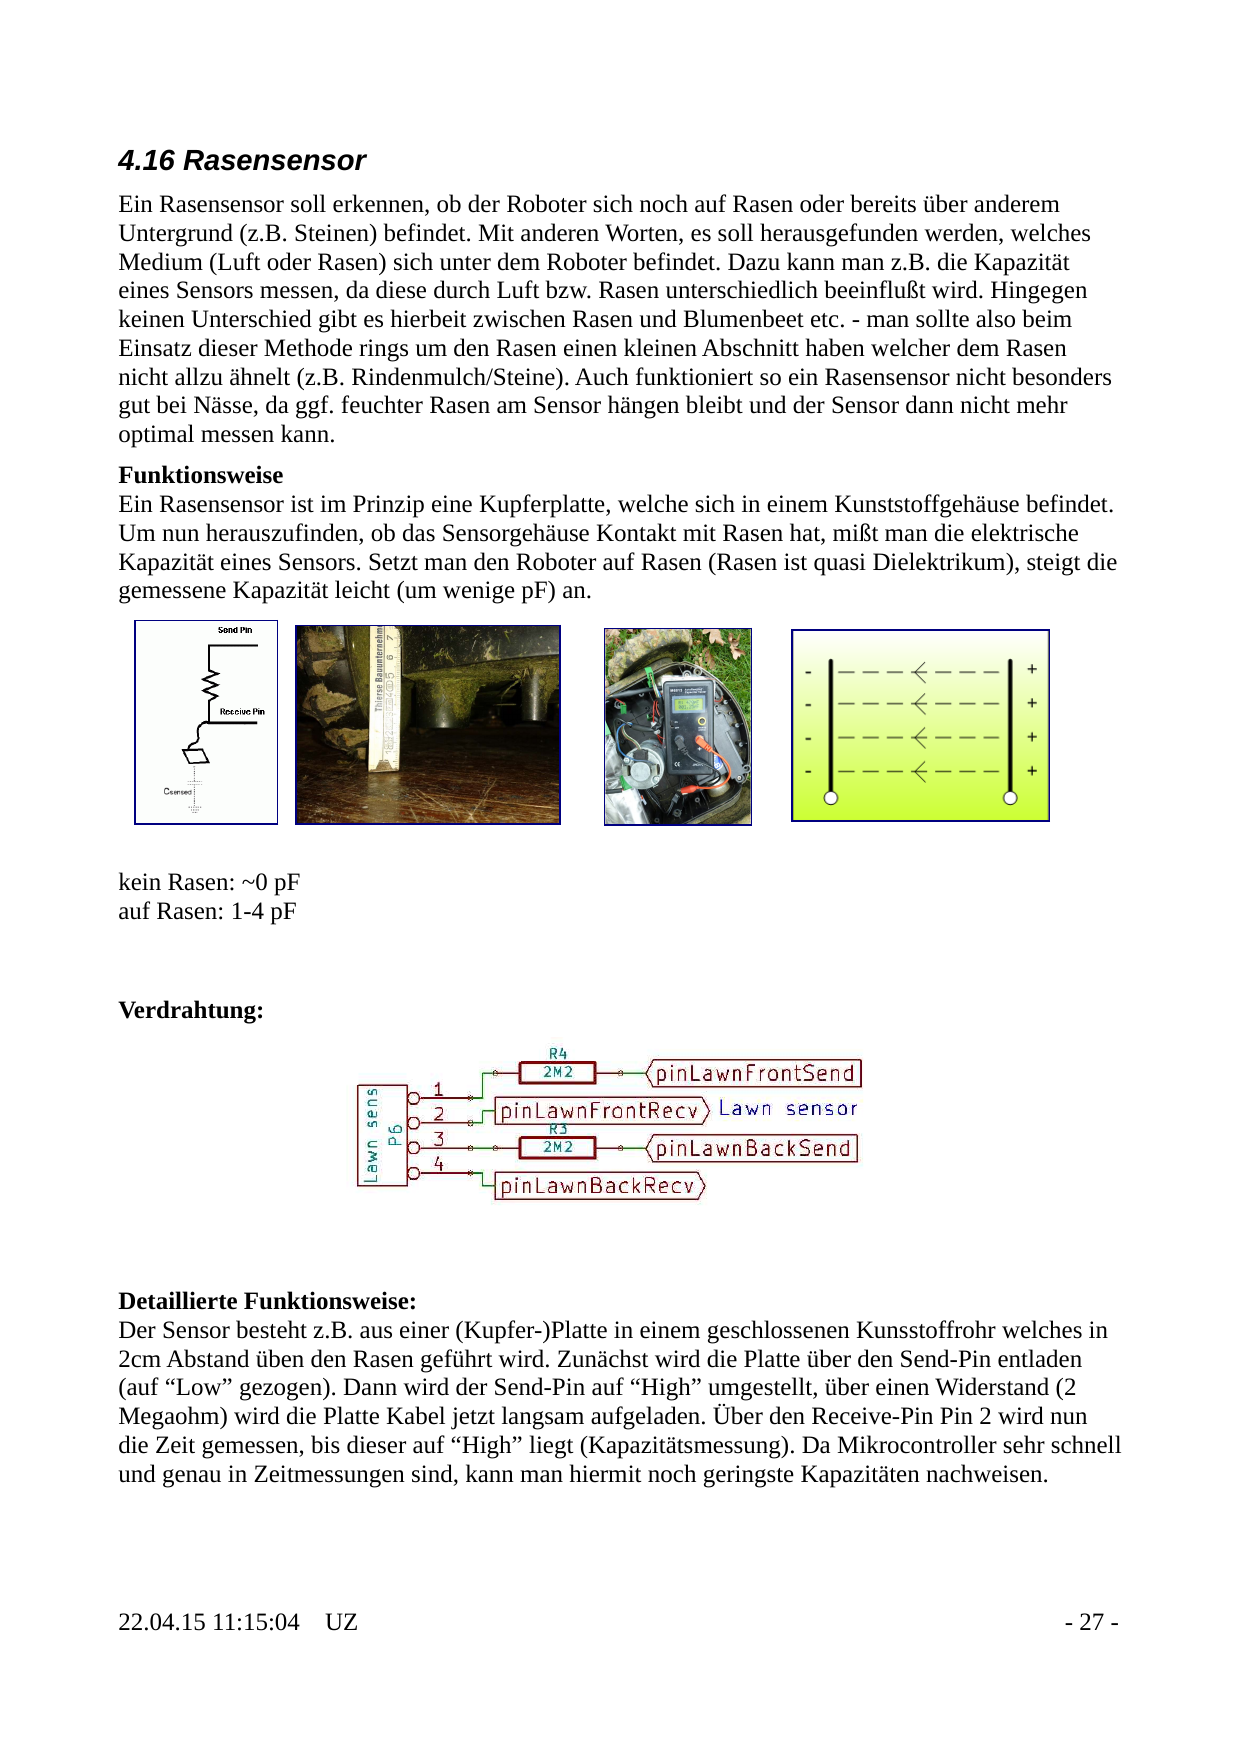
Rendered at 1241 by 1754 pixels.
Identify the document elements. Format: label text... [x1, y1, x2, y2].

text Detaillierte Funktionsweise: Der Sensor besteht z.B. aus einer (Kupfer-)Platte in einem geschlossenen Kunsstoffrohr welches in 2cm Abstand üben den Rasen geführt wird. Zunächst wird die Platte über den Send-Pin entladen (auf “Low” gezogen). Dann wird der Send-Pin auf “High” umgestellt, über einen Widerstand (2 Megaohm) wird die Platte Kabel jetzt langsam aufgeladen. Über den Receive-Pin Pin 2 wird nun die Zeit gemessen, bis dieser auf “High” liegt (Kapazitätsmessung). Da Mikrocontroller sehr schnell und genau in Zeitmessungen sind, kann man hiermit noch geringste Kapazitäten nachweisen. [118, 1286, 1122, 1487]
text kein Rasen: ~0 pF auf Rasen: 1-4 pF [118, 867, 1122, 925]
text Funktionsweise Ein Rasensensor ist im Prinzip eine Kupferplatte, welche sich in einem Kunststoffgehäuse befindet. Um nun herauszufinden, ob das Sensorgehäuse Kontakt mit Rasen hat, mißt man die elektrische Kapazität eines Sensors. Setzt man den Roboter auf Rasen (Rasen ist quasi Dielektrikum), steigt die gemessene Kapazität leicht (um wenige pF) an. [118, 460, 1122, 604]
text Ein Rasensensor soll erkennen, ob der Roboter sich noch auf Rasen oder bereits über anderem Untergrund (z.B. Steinen) befindet. Mit anderen Worten, es soll herausgefunden werden, welches Medium (Luft oder Rasen) sich unter dem Roboter befindet. Dazu kann man z.B. die Kapazität eines Sensors messen, da diese durch Luft bzw. Rasen unterschiedlich beeinflußt wird. Hingegen keinen Unterschied gibt es hierbeit zwischen Rasen und Blumenbeet etc. - man sollte also beim Einsatz dieser Methode rings um den Rasen einen kleinen Abschnitt haben welcher dem Rasen nicht allzu ähnelt (z.B. Rindenmulch/Steine). Auch funktioniert so ein Rasensensor nicht besonders gut bei Nässe, da ggf. feuchter Rasen am Sensor hängen bleibt und der Sensor dann nicht mehr optimal messen kann. [118, 189, 1122, 448]
text Verdrahtung: [118, 937, 1122, 1023]
picture [793, 631, 1049, 820]
subtitle 4.16 Rasensensor [118, 143, 1122, 177]
picture [322, 1037, 887, 1217]
picture [297, 626, 559, 823]
picture [136, 621, 277, 823]
picture [605, 629, 751, 824]
